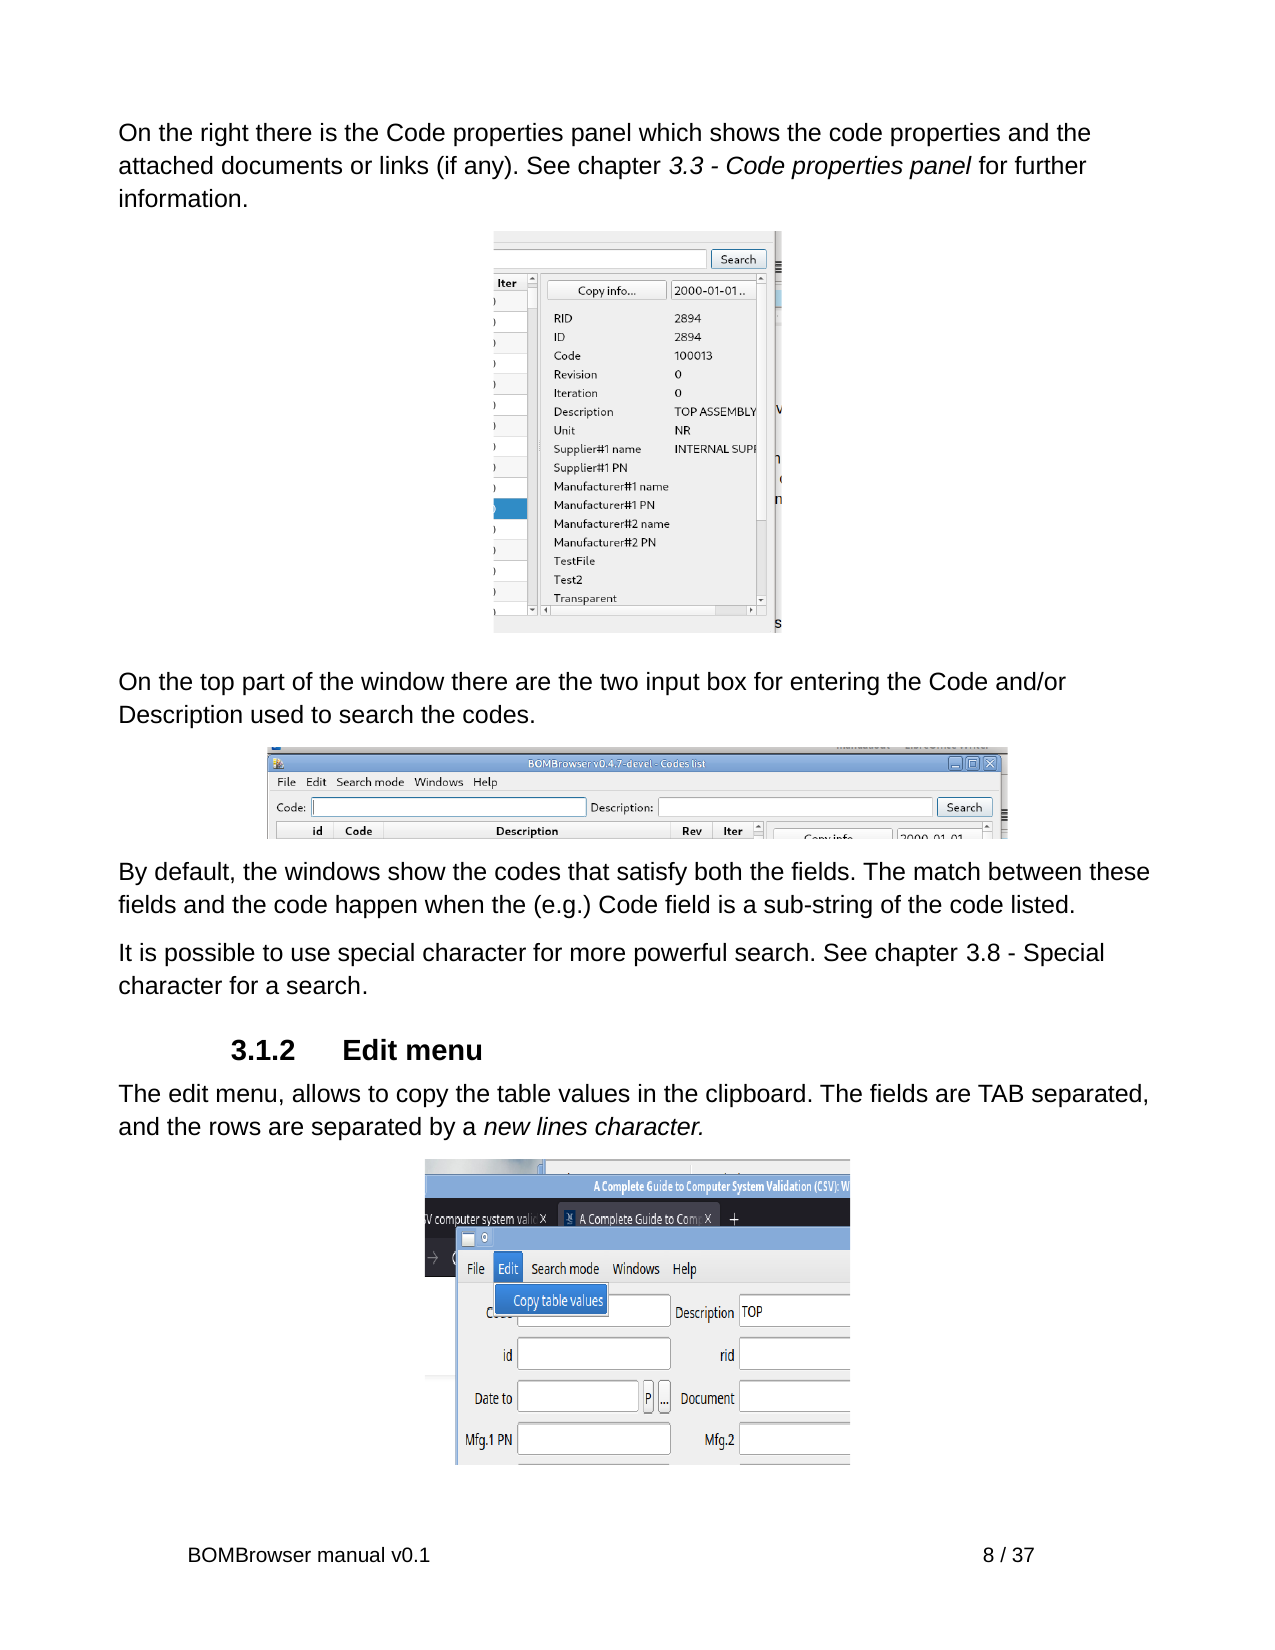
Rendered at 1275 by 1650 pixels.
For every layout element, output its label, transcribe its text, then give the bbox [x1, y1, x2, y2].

subtitle Edit menu [231, 1033, 1157, 1066]
text It is possible to use special character for more powerful search. See chapter 3.8 - Special character for a search. [118, 938, 1157, 999]
text On the right there is the Code properties panel which shows the code properties and the attached documents or links (if any). See chapter 3.3 - Code properties panel for further information. [118, 118, 1157, 213]
picture [424, 1159, 444, 1214]
text On the top part of the window there are the two input box for entering the Code and/or Description used to search the codes. [118, 667, 1157, 729]
text By default, the windows show the codes that satisfy both the fields. The match between these fields and the code happen when the (e.g.) Code field is a sub-string of the code listed. [118, 857, 1157, 919]
text The edit menu, allows to copy the table values in the clipboard. The fields are TAB separated, and the rows are separated by a new lines character. [118, 1079, 1157, 1141]
